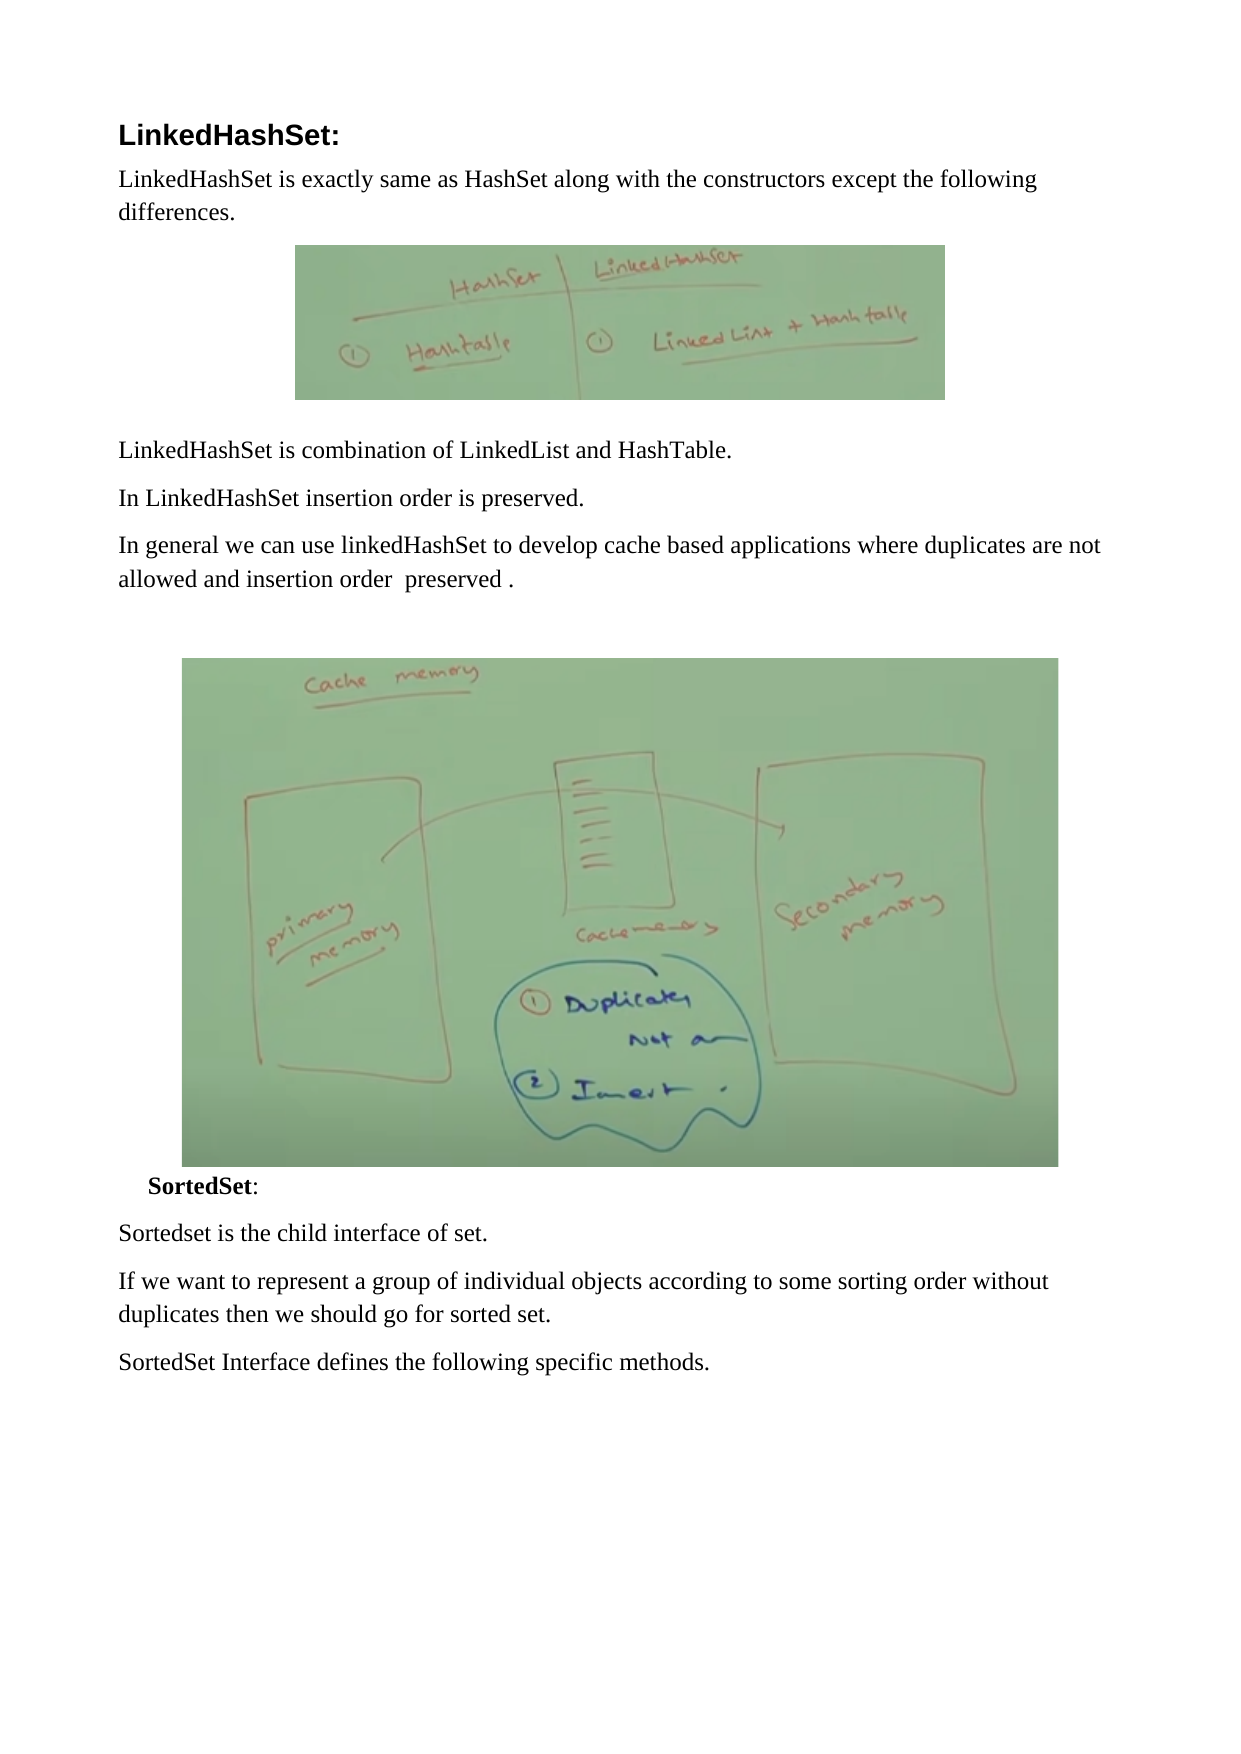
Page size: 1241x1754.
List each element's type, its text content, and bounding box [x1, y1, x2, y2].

text In general we can use linkedHashSet to develop cache based applications where duplicates are not allowed and insertion order preserved . [118, 531, 1122, 592]
picture [181, 658, 1059, 1167]
text In LinkedHashSet insertion order is preserved. [118, 483, 1122, 512]
text SortedSet Interface defines the following specific methods. [118, 1347, 1122, 1376]
text LinkedHashSet is combination of LinkedList and HashTable. [118, 435, 1122, 464]
text SortedSet: [148, 659, 1122, 1200]
text If we want to represent a group of individual objects according to some sorting order without duplicates then we should go for sorted set. [118, 1266, 1122, 1328]
picture [295, 245, 945, 400]
text LinkedHashSet is exactly same as HashSet along with the constructors except the following differences. [118, 164, 1122, 226]
subtitle LinkedHashSet: [118, 118, 1122, 152]
text Sortedset is the child interface of set. [118, 1218, 1122, 1247]
